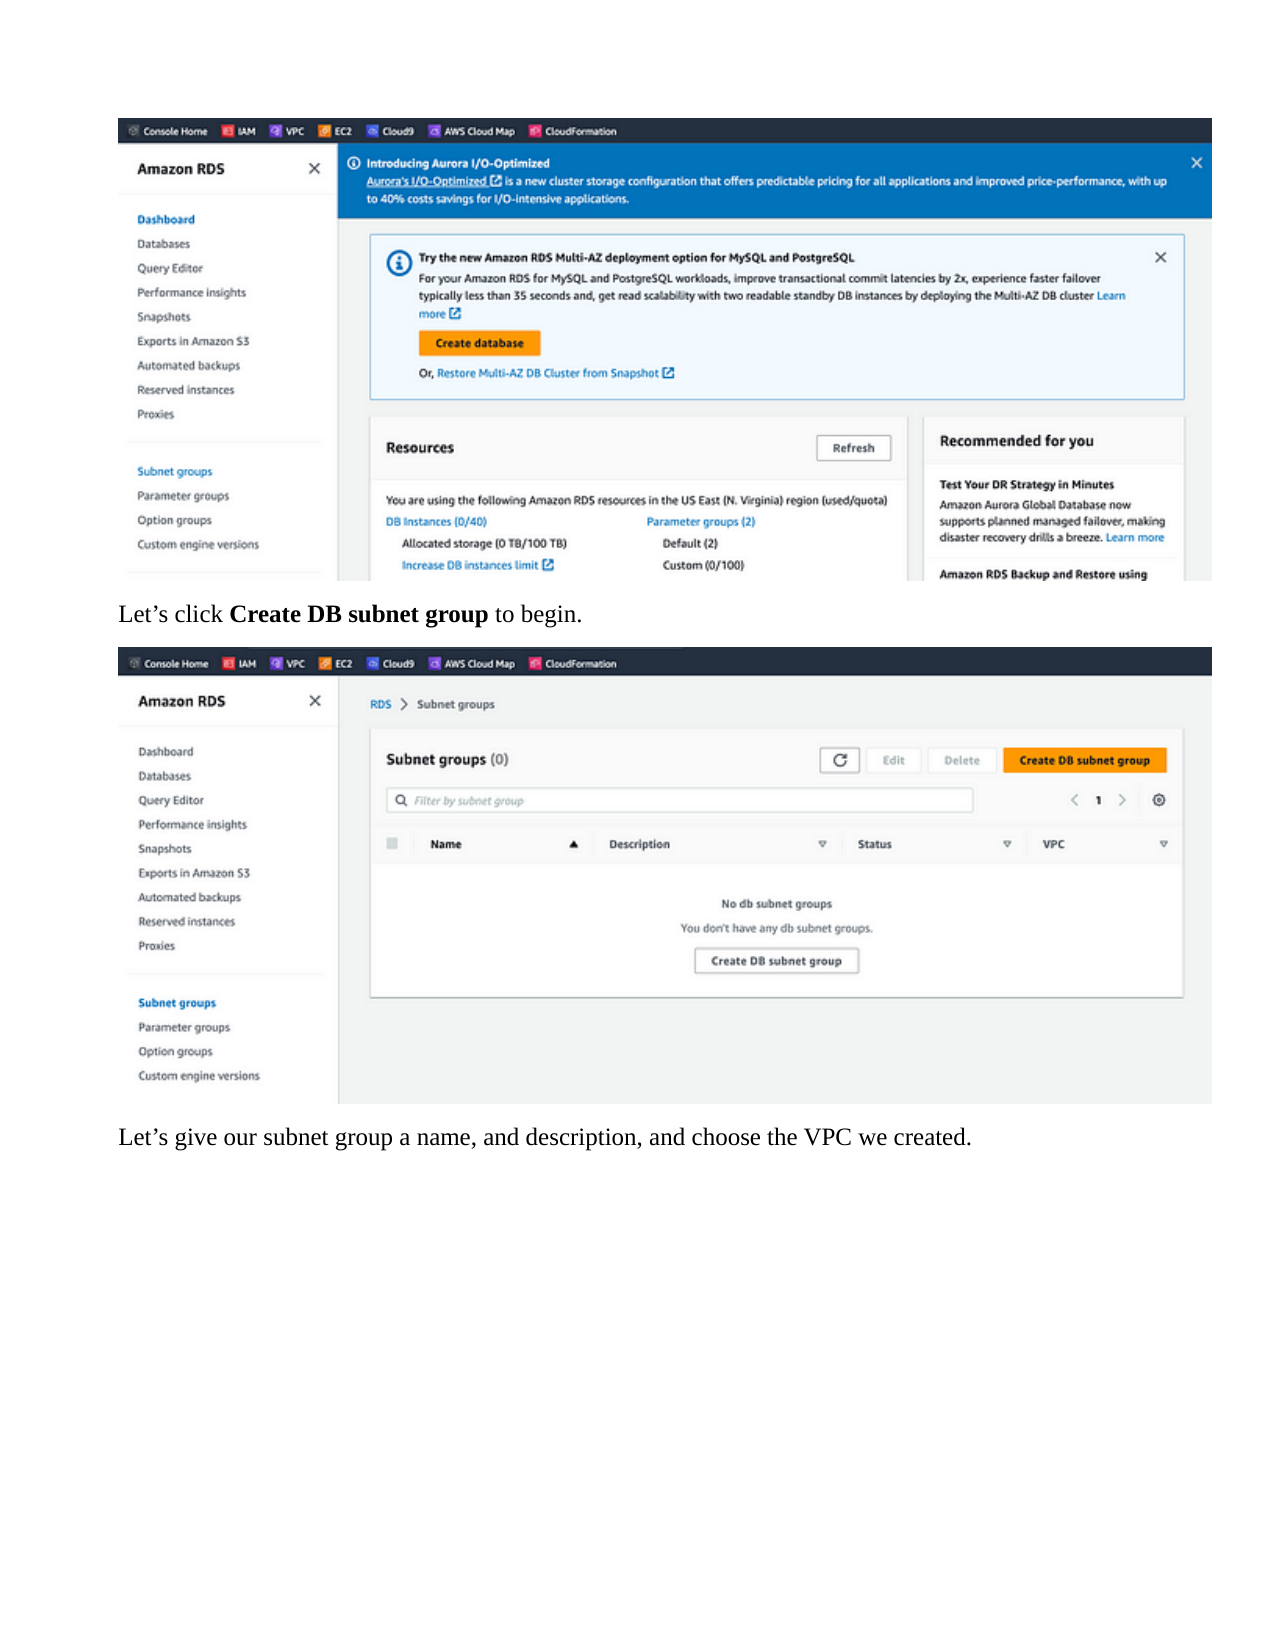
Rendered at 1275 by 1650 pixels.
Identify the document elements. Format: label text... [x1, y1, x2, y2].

picture [118, 647, 1212, 1104]
picture [118, 118, 1212, 581]
text Let’s click Create DB subnet group to begin. [118, 599, 1157, 628]
text Let’s give our subnet group a name, and description, and choose the VPC we created. [118, 1122, 1157, 1151]
